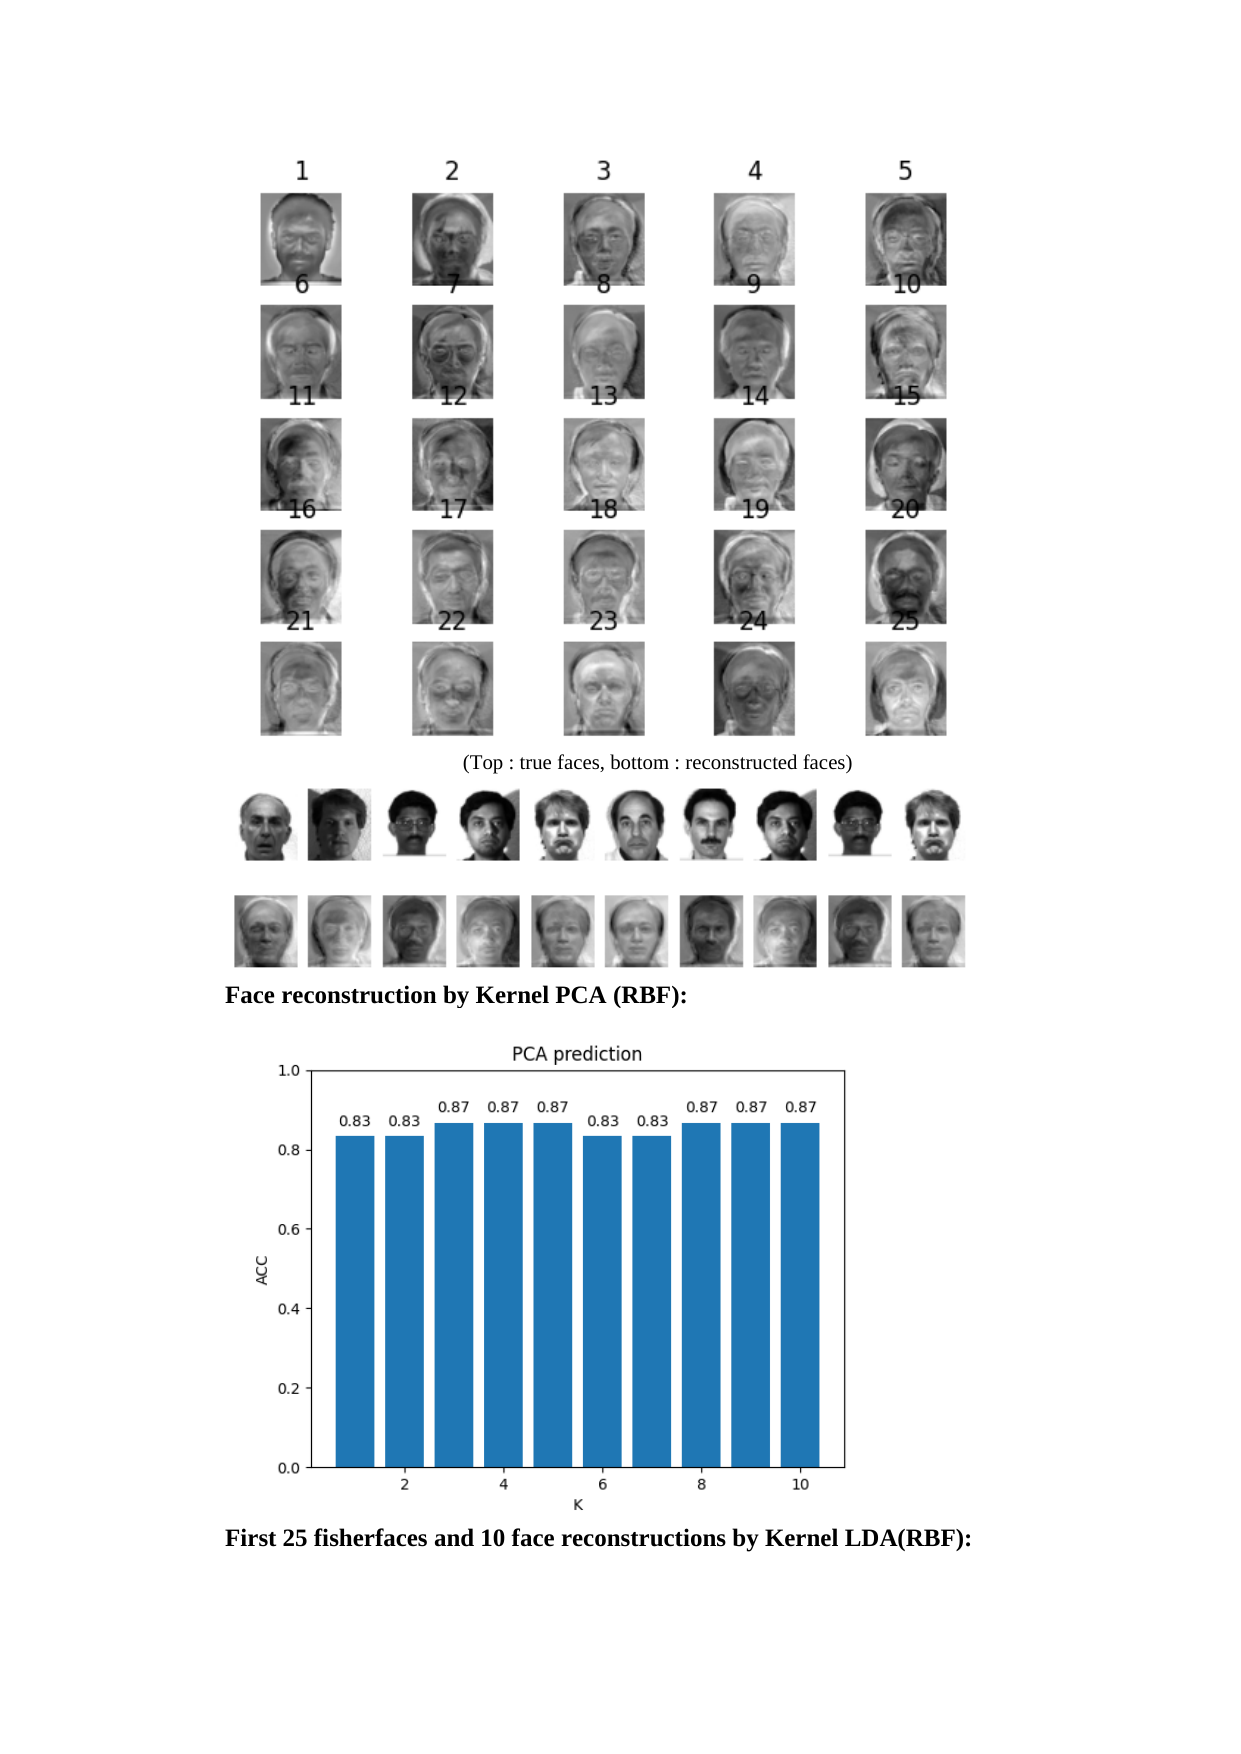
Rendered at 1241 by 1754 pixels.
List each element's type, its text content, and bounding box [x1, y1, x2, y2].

text First 25 fisherfaces and 10 face reconstructions by Kernel LDA(RBF): [225, 1523, 1090, 1552]
text (Top : true faces, bottom : reconstructed faces) [225, 750, 1090, 774]
text Face reconstruction by Kernel PCA (RBF): [150, 980, 1090, 1009]
picture [225, 1008, 913, 1524]
picture [225, 774, 969, 980]
picture [225, 150, 977, 751]
